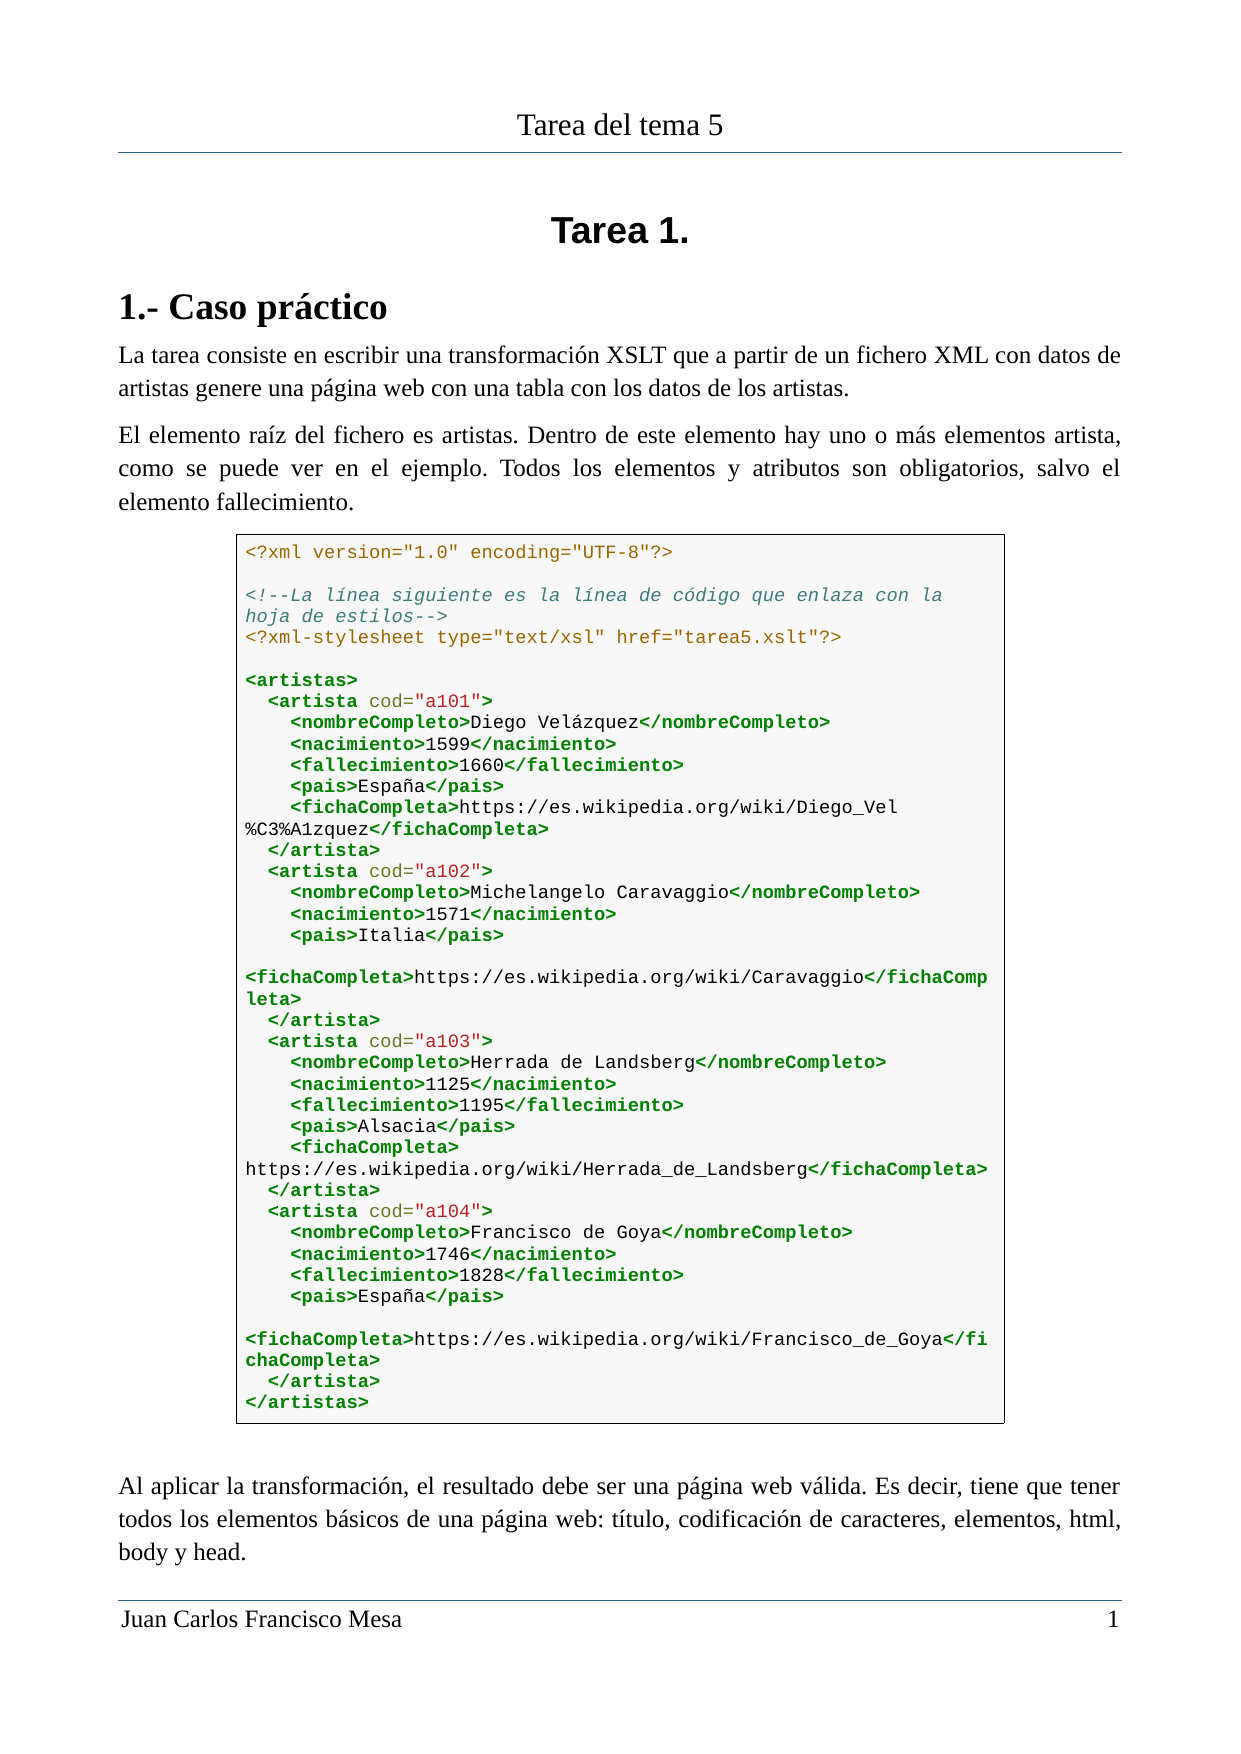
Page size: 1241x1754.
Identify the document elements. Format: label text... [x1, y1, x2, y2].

text <pais>España</pais> [237, 1278, 1004, 1299]
text <artistas> [237, 662, 1004, 683]
text <fichaCompleta>https://es.wikipedia.org/wiki/Diego_Vel%C3%A1zquez</fichaCompleta> [237, 789, 1004, 832]
text <?xml-stylesheet type="text/xsl" href="tarea5.xslt"?> [237, 619, 1004, 640]
text La tarea consiste en escribir una transformación XSLT que a partir de un fichero XML con datos de artistas genere una página web con una tabla con los datos de los artistas. [118, 340, 1122, 402]
subtitle Tarea 1. [118, 208, 1122, 251]
text <nombreCompleto>Diego Velázquez</nombreCompleto> [237, 704, 1004, 725]
text <!--La línea siguiente es la línea de código que enlaza con la hoja de estilos--> [237, 577, 1004, 619]
text <nombreCompleto>Herrada de Landsberg</nombreCompleto> [237, 1044, 1004, 1065]
text </artista> [237, 1002, 1004, 1023]
text <fallecimiento>1195</fallecimiento> [237, 1087, 1004, 1108]
text <pais>España</pais> [237, 768, 1004, 789]
text </artista> [237, 1363, 1004, 1384]
subtitle 1.- Caso práctico [118, 284, 1122, 327]
text <fallecimiento>1828</fallecimiento> [237, 1257, 1004, 1278]
text <nombreCompleto>Francisco de Goya</nombreCompleto> [237, 1214, 1004, 1235]
text <?xml version="1.0" encoding="UTF-8"?> [237, 535, 1004, 555]
text <nacimiento>1599</nacimiento> [237, 725, 1004, 747]
text Al aplicar la transformación, el resultado debe ser una página web válida. Es decir, tiene que tener todos los elementos básicos de una página web: título, codificación de caracteres, elementos, html, body y head. [118, 1471, 1122, 1566]
text <artista cod="a103"> [237, 1023, 1004, 1044]
text <pais>Italia</pais> [237, 917, 1004, 938]
text <artista cod="a102"> [237, 853, 1004, 874]
text <fichaCompleta>https://es.wikipedia.org/wiki/Caravaggio</fichaCompleta> [237, 938, 1004, 1002]
text El elemento raíz del fichero es artistas. Dentro de este elemento hay uno o más elementos artista, como se puede ver en el ejemplo. Todos los elementos y atributos son obligatorios, salvo el elemento fallecimiento. [118, 421, 1122, 515]
text <nombreCompleto>Michelangelo Caravaggio</nombreCompleto> [237, 874, 1004, 895]
text <artista cod="a101"> [237, 683, 1004, 704]
text <nacimiento>1746</nacimiento> [237, 1235, 1004, 1257]
text <pais>Alsacia</pais> [237, 1108, 1004, 1129]
text <artista cod="a104"> [237, 1193, 1004, 1214]
text </artista> [237, 832, 1004, 853]
text <nacimiento>1125</nacimiento> [237, 1065, 1004, 1087]
text </artistas> [237, 1384, 1004, 1423]
text <fallecimiento>1660</fallecimiento> [237, 747, 1004, 768]
text <fichaCompleta>https://es.wikipedia.org/wiki/Francisco_de_Goya</fichaCompleta> [237, 1299, 1004, 1363]
text </artista> [237, 1172, 1004, 1193]
text <fichaCompleta> https://es.wikipedia.org/wiki/Herrada_de_Landsberg</fichaCompleta> [237, 1129, 1004, 1172]
text <nacimiento>1571</nacimiento> [237, 895, 1004, 917]
